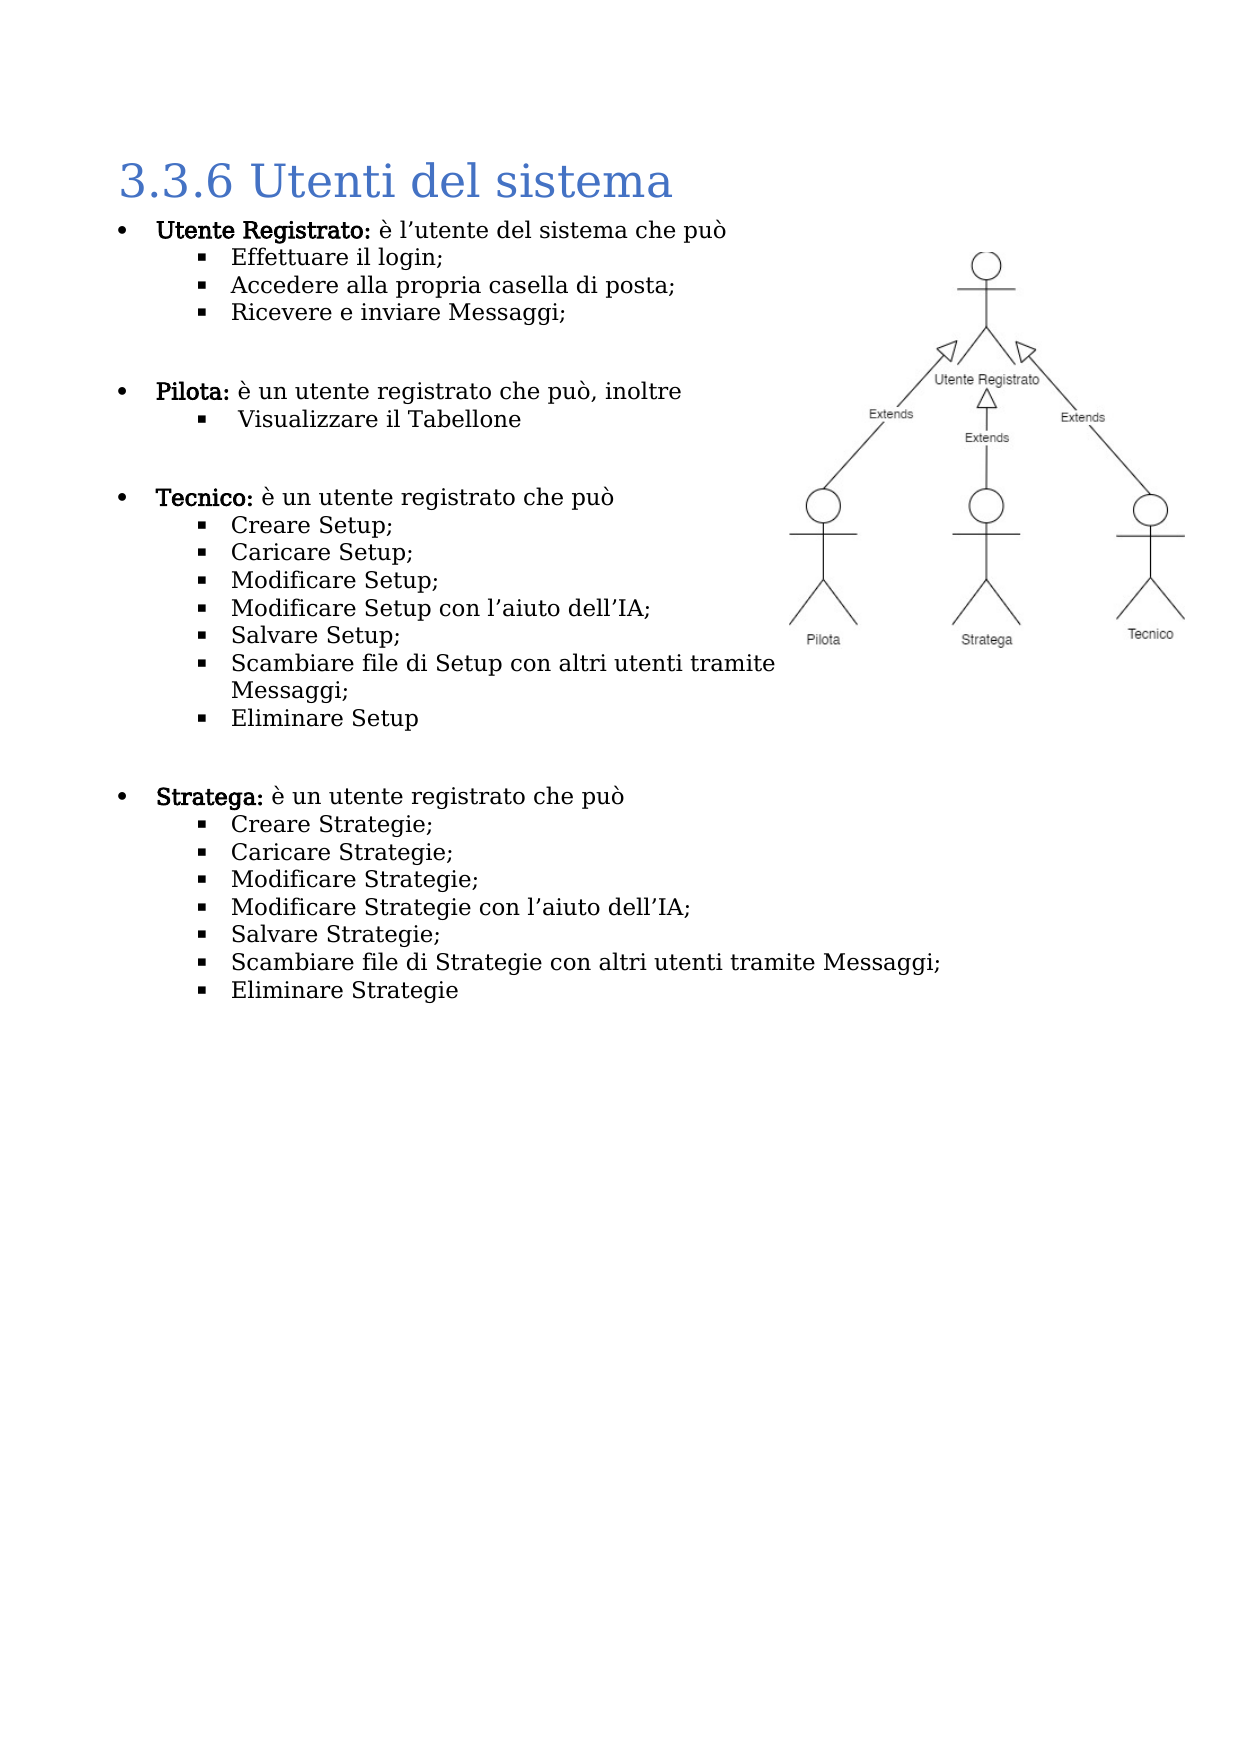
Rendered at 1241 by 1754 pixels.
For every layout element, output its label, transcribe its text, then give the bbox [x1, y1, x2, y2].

list Scambiare file di Strategie con altri utenti tramite Messaggi; [193, 948, 1122, 975]
list Salvare Strategie; [193, 920, 1122, 948]
list Modificare Setup; [193, 566, 789, 593]
list Scambiare file di Setup con altri utenti tramite Messaggi; [193, 648, 1122, 703]
subtitle 3.3.6 Utenti del sistema [118, 152, 1122, 207]
list Tecnico: è un utente registrato che può [118, 483, 789, 510]
list Visualizzare il Tabellone [193, 404, 789, 432]
list Caricare Setup; [193, 538, 789, 566]
list Eliminare Setup [193, 703, 1122, 731]
list Creare Strategie; [193, 810, 1122, 837]
list Caricare Strategie; [193, 837, 1122, 865]
list Effettuare il login; [193, 243, 1122, 271]
list Modificare Setup con l’aiuto dell’IA; [193, 593, 789, 621]
list Accedere alla propria casella di posta; [193, 271, 789, 298]
list Eliminare Strategie [193, 975, 1122, 1003]
list Salvare Setup; [193, 621, 789, 648]
list Ricevere e inviare Messaggi; [193, 298, 789, 326]
picture [789, 252, 1185, 649]
list Modificare Strategie; [193, 865, 1122, 892]
list Utente Registrato: è l’utente del sistema che può [118, 215, 1122, 243]
list Pilota: è un utente registrato che può, inoltre [118, 377, 789, 404]
list Stratega: è un utente registrato che può [118, 782, 1122, 810]
list Modificare Strategie con l’aiuto dell’IA; [193, 892, 1122, 920]
list Creare Setup; [193, 510, 789, 538]
